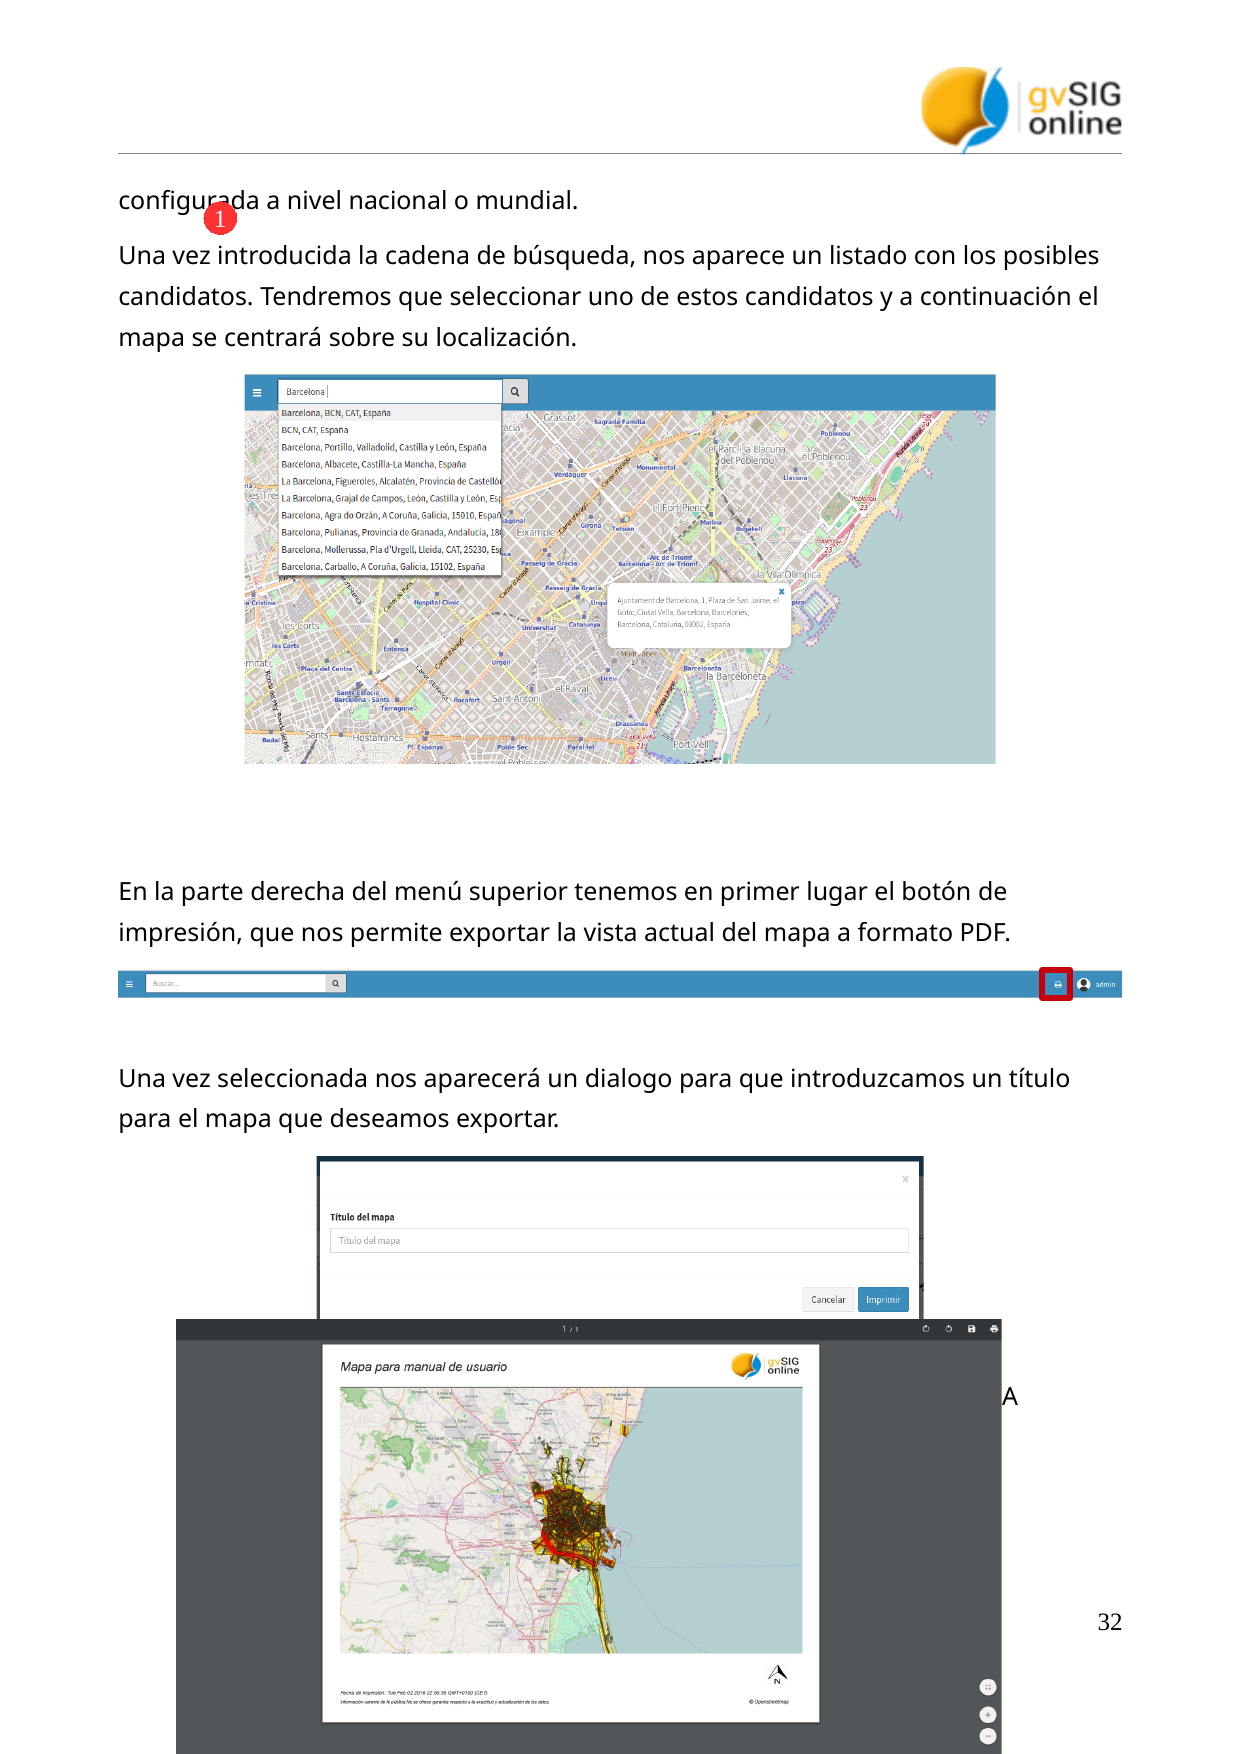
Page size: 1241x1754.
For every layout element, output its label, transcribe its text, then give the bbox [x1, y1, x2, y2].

picture [921, 67, 1122, 155]
text Una vez introducida la cadena de búsqueda, nos aparece un listado con los posibles candidatos. Tendremos que seleccionar uno de estos candidatos y a continuación el mapa se centrará sobre su localización. [118, 238, 1122, 353]
text A [1002, 1378, 1122, 1412]
text Una vez seleccionada nos aparecerá un dialogo para que introduzcamos un título para el mapa que deseamos exportar. [118, 1060, 1122, 1135]
text configurada a nivel nacional o mundial. [118, 182, 1122, 216]
picture [244, 374, 996, 764]
picture [1073, 969, 1123, 998]
picture [118, 969, 1039, 998]
picture [176, 1156, 1002, 1754]
text [118, 1378, 176, 1412]
picture [1045, 973, 1067, 995]
text En la parte derecha del menú superior tenemos en primer lugar el botón de impresión, que nos permite exportar la vista actual del mapa a formato PDF. [118, 873, 1122, 948]
